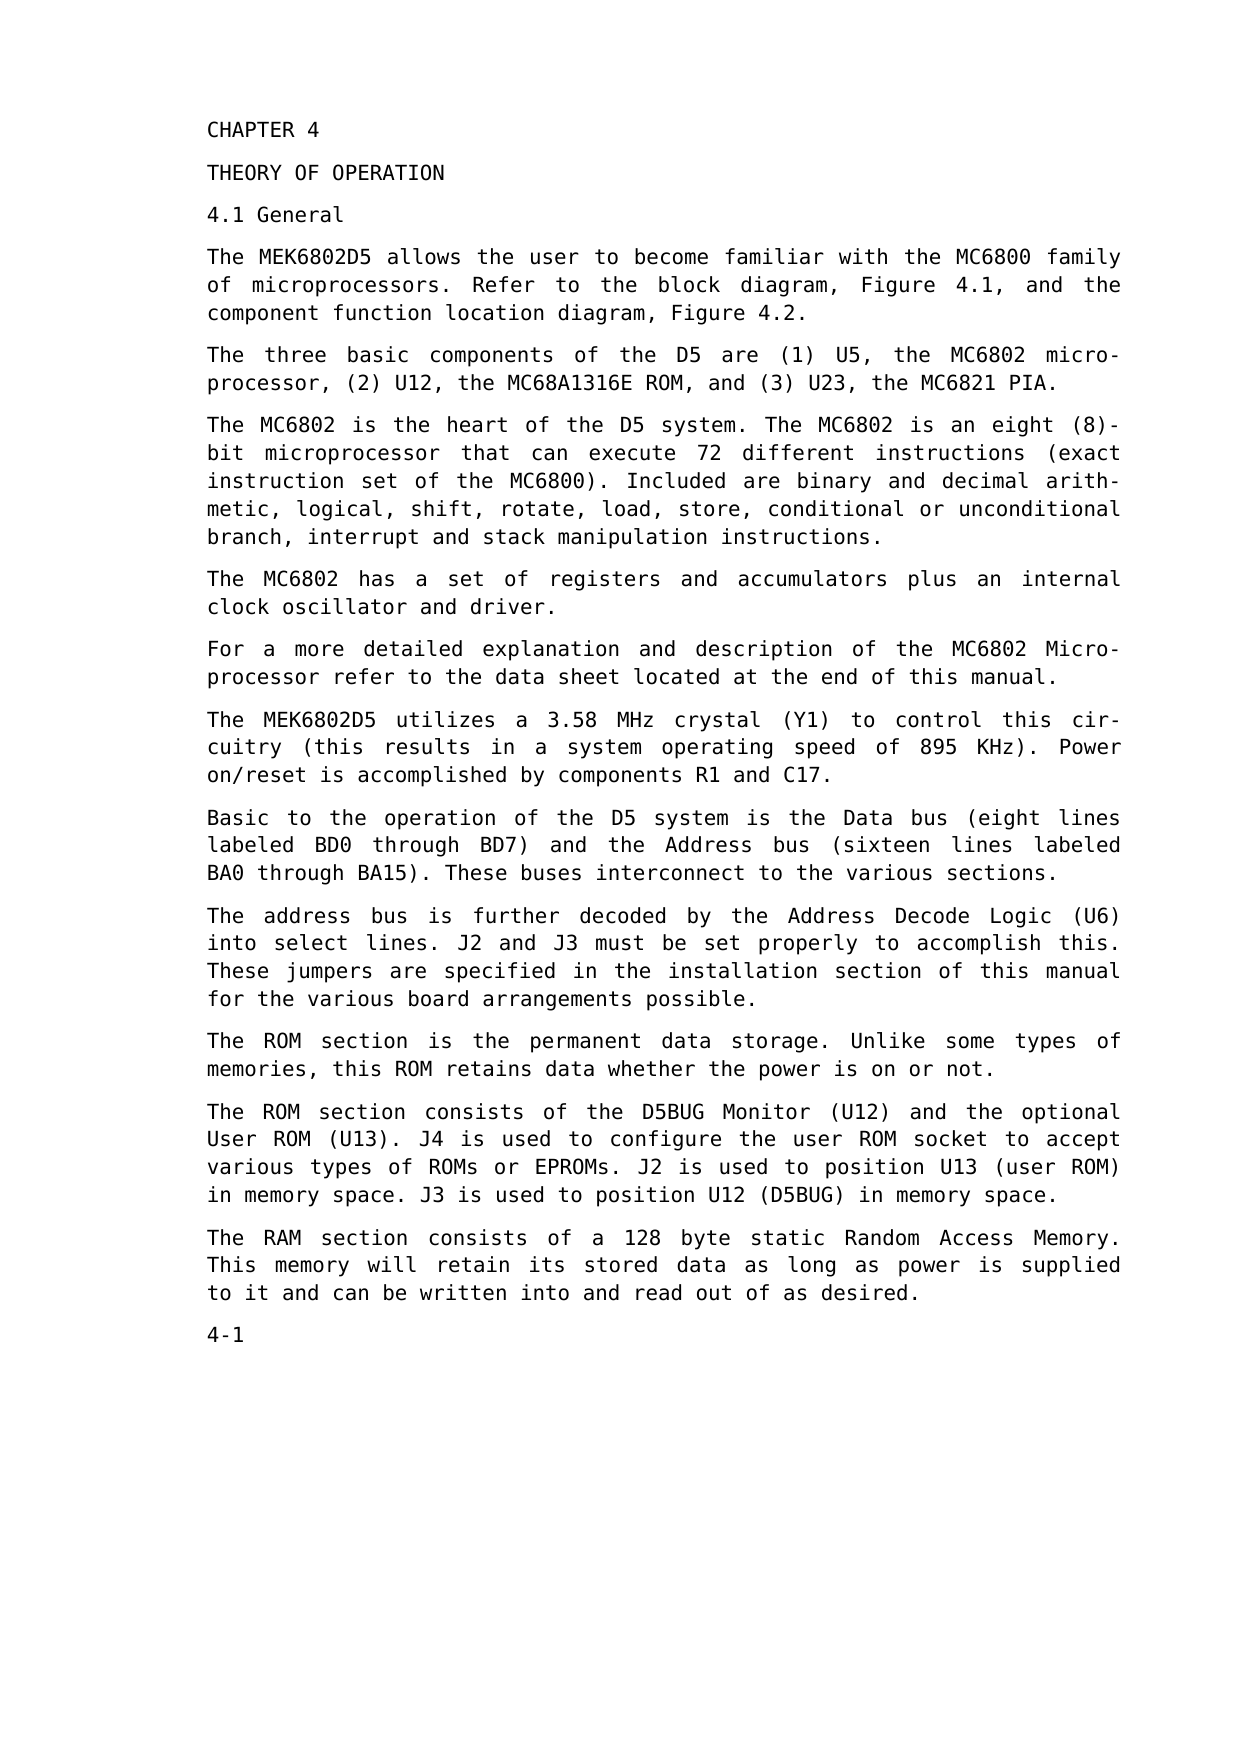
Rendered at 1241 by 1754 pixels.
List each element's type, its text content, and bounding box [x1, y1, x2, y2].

text Basic to the operation of the D5 system is the Data bus (eight lines labeled BD0 through BD7) and the Address bus (sixteen lines labeled BA0 through BA15). These buses interconnect to the various sections. [207, 806, 1122, 886]
text 4-1 [207, 1323, 1122, 1348]
text The MEK6802D5 utilizes a 3.58 MHz crystal (Y1) to control this cir- cuitry (this results in a system operating speed of 895 KHz). Power on/reset is accomplished by components R1 and C17. [207, 708, 1122, 787]
text CHAPTER 4 [207, 118, 1122, 142]
text The MC6802 is the heart of the D5 system. The MC6802 is an eight (8)- bit microprocessor that can execute 72 different instructions (exact instruction set of the MC6800). Included are binary and decimal arith- metic, logical, shift, rotate, load, store, conditional or unconditional branch, interrupt and stack manipulation instructions. [207, 413, 1122, 549]
text The RAM section consists of a 128 byte static Random Access Memory. This memory will retain its stored data as long as power is supplied to it and can be written into and read out of as desired. [207, 1226, 1122, 1305]
text 4.1 General [207, 203, 1122, 227]
text The address bus is further decoded by the Address Decode Logic (U6) into select lines. J2 and J3 must be set properly to accomplish this. These jumpers are specified in the installation section of this manual for the various board arrangements possible. [207, 904, 1122, 1011]
text The ROM section consists of the D5BUG Monitor (U12) and the optional User ROM (U13). J4 is used to configure the user ROM socket to accept various types of ROMs or EPROMs. J2 is used to position U13 (user ROM) in memory space. J3 is used to position U12 (D5BUG) in memory space. [207, 1100, 1122, 1207]
text THEORY OF OPERATION [207, 161, 1122, 185]
text The three basic components of the D5 are (1) U5, the MC6802 micro- processor, (2) U12, the MC68A1316E ROM, and (3) U23, the MC6821 PIA. [207, 343, 1122, 395]
text The MEK6802D5 allows the user to become familiar with the MC6800 family of microprocessors. Refer to the block diagram, Figure 4.1, and the component function location diagram, Figure 4.2. [207, 245, 1122, 325]
text The MC6802 has a set of registers and accumulators plus an internal clock oscillator and driver. [207, 567, 1122, 619]
text The ROM section is the permanent data storage. Unlike some types of memories, this ROM retains data whether the power is on or not. [207, 1029, 1122, 1082]
text For a more detailed explanation and description of the MC6802 Micro- processor refer to the data sheet located at the end of this manual. [207, 637, 1122, 689]
